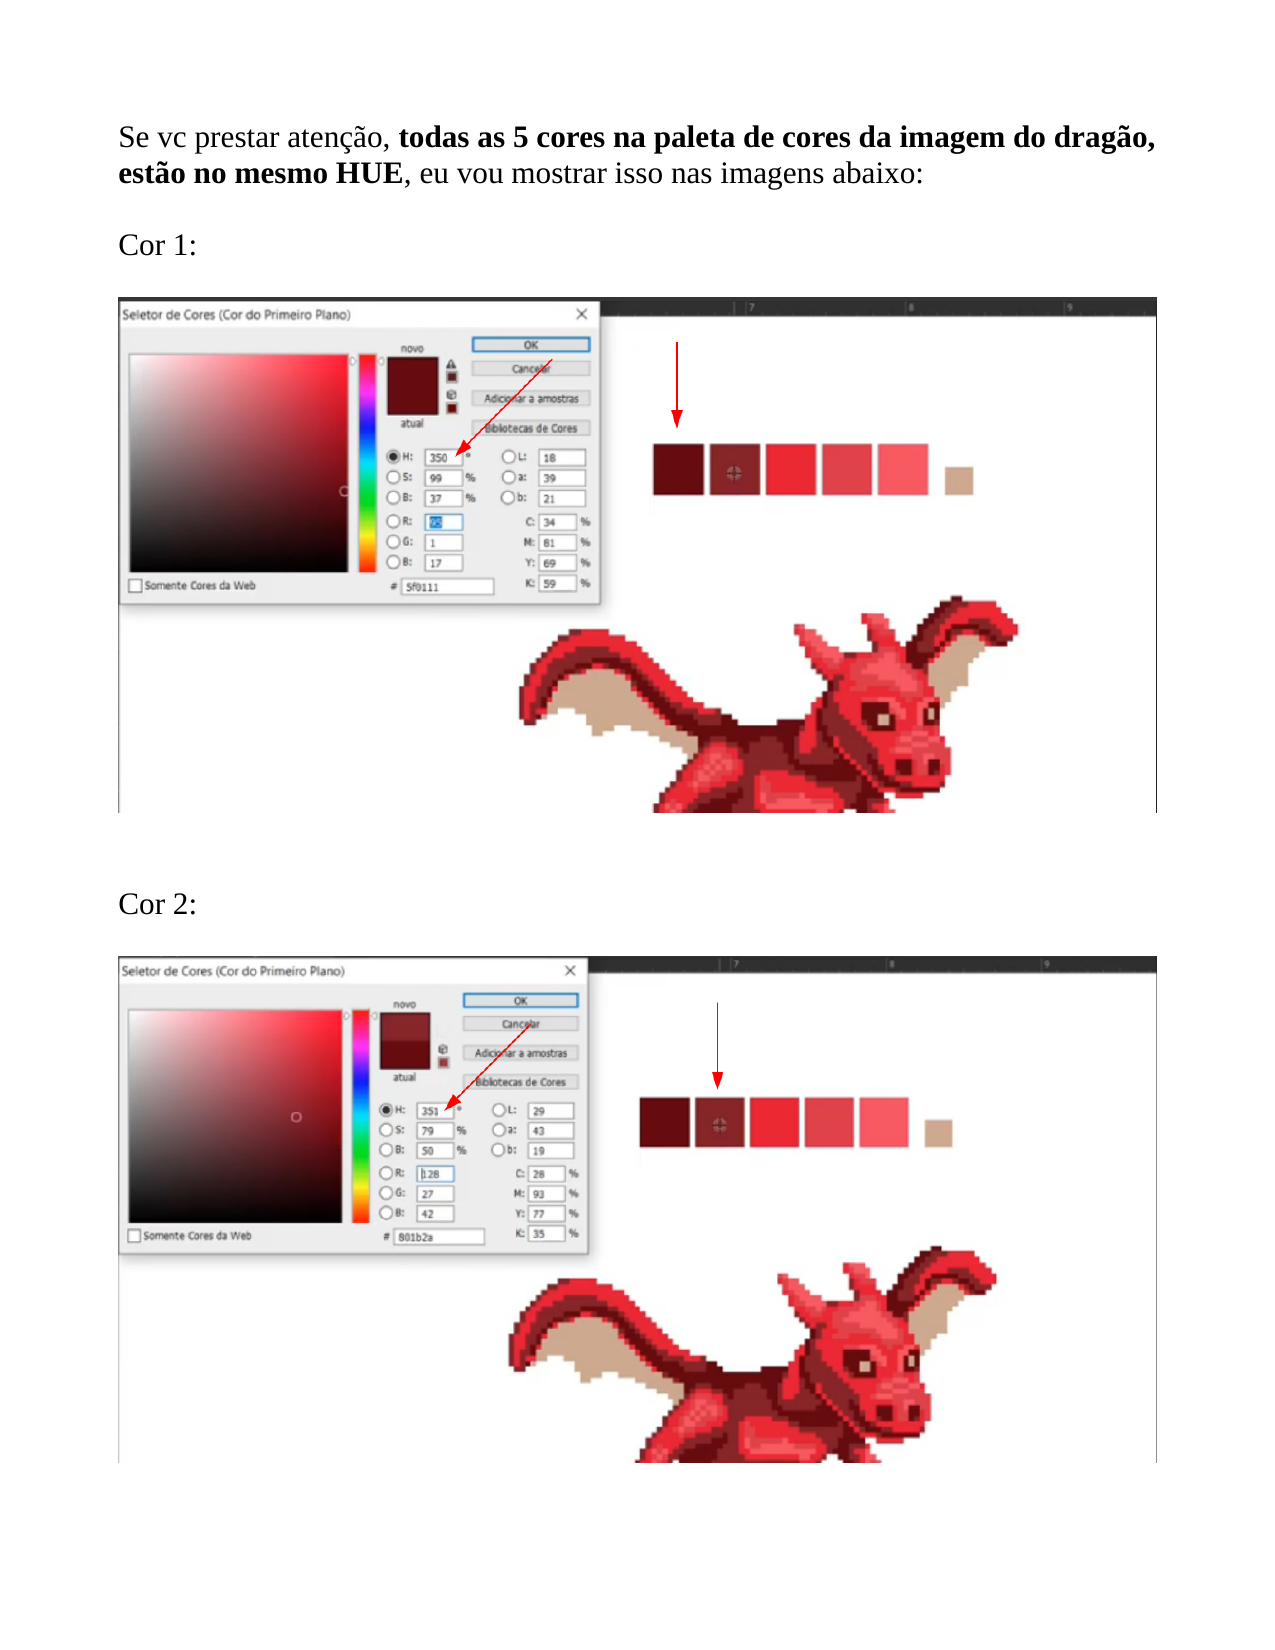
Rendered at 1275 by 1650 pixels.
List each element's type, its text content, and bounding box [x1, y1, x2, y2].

text Cor 2: [118, 885, 1157, 921]
text Se vc prestar atenção, todas as 5 cores na paleta de cores da imagem do dragão, estão no mesmo HUE, eu vou mostrar isso nas imagens abaixo: [118, 118, 1157, 190]
picture [118, 297, 1157, 813]
picture [118, 956, 1157, 1463]
text Cor 1: [118, 226, 1157, 262]
